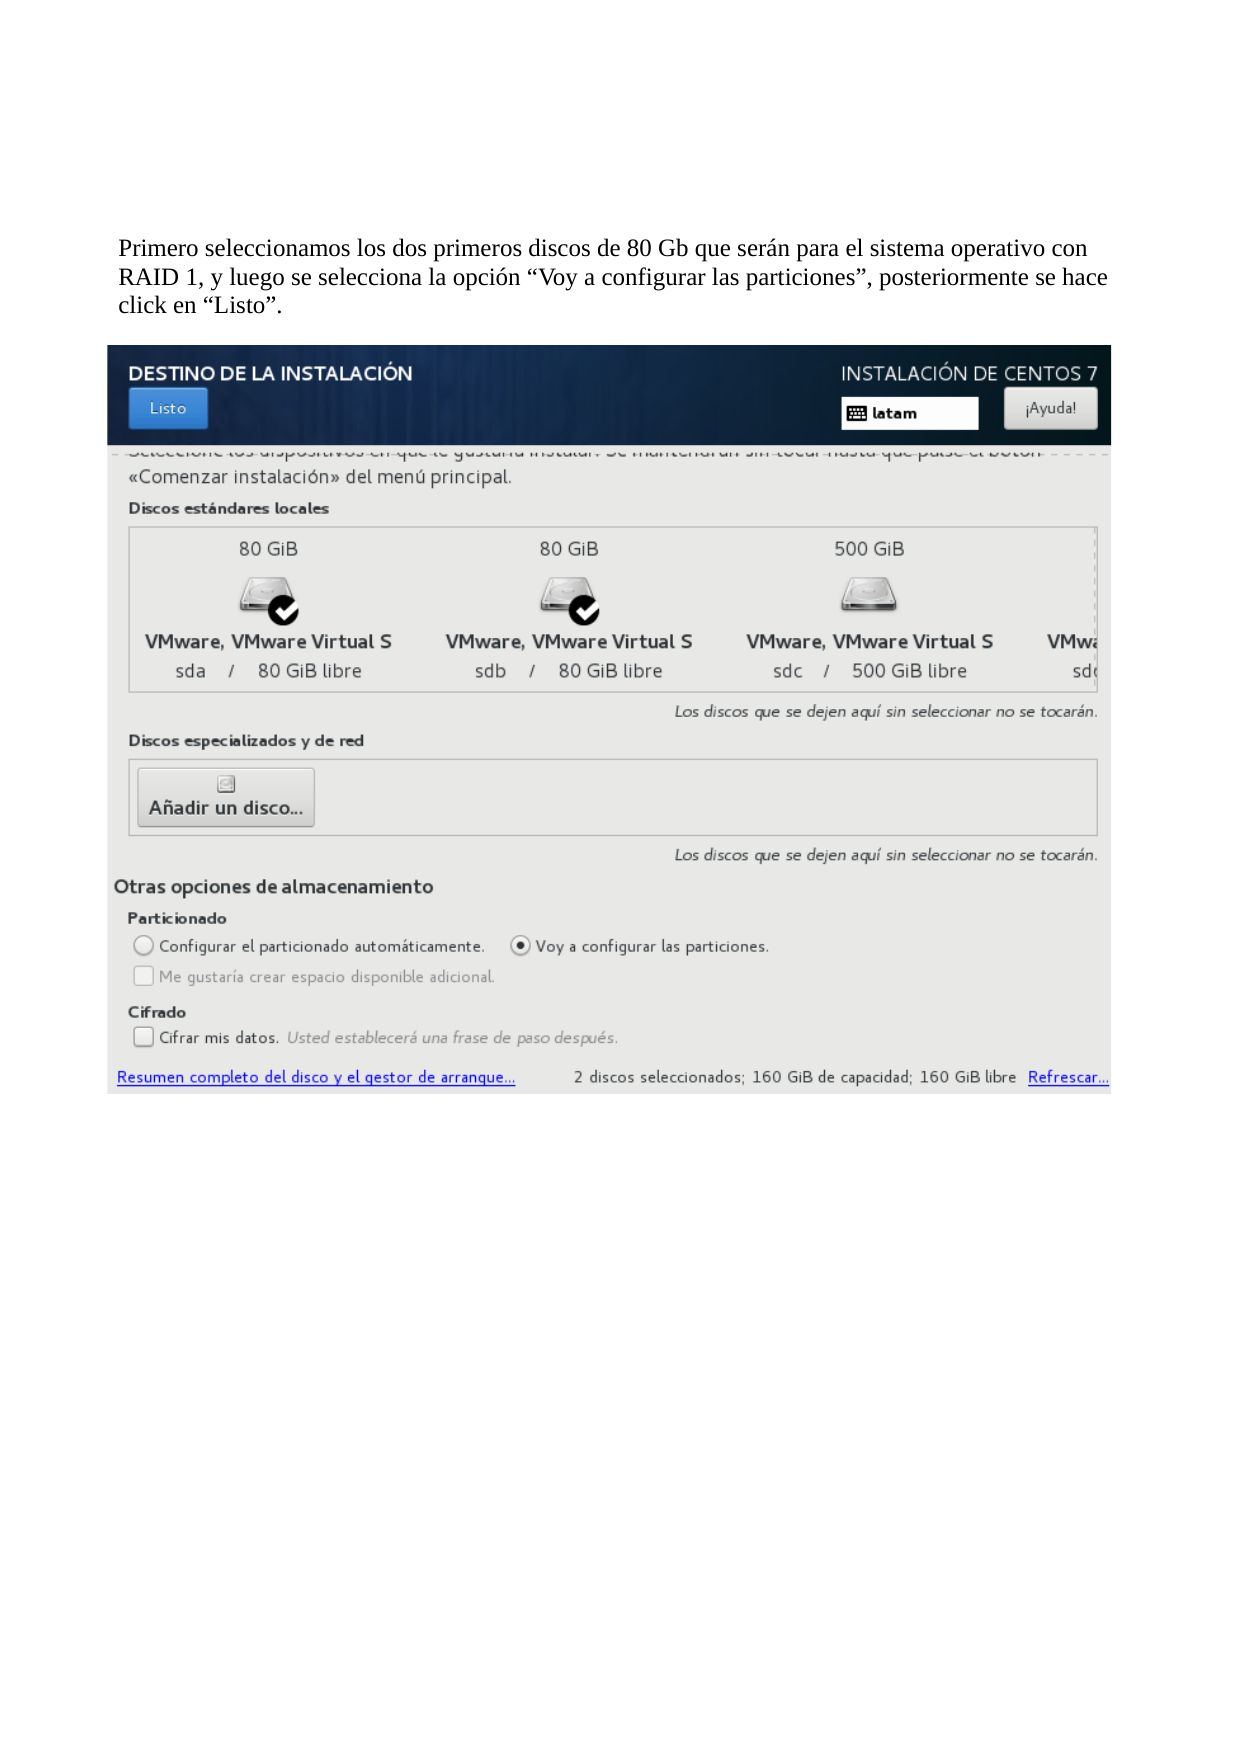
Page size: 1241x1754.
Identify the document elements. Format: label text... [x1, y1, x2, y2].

text Primero seleccionamos los dos primeros discos de 80 Gb que serán para el sistema operativo con RAID 1, y luego se selecciona la opción “Voy a configurar las particiones”, posteriormente se hace click en “Listo”. [118, 233, 1122, 319]
picture [107, 345, 1112, 1094]
